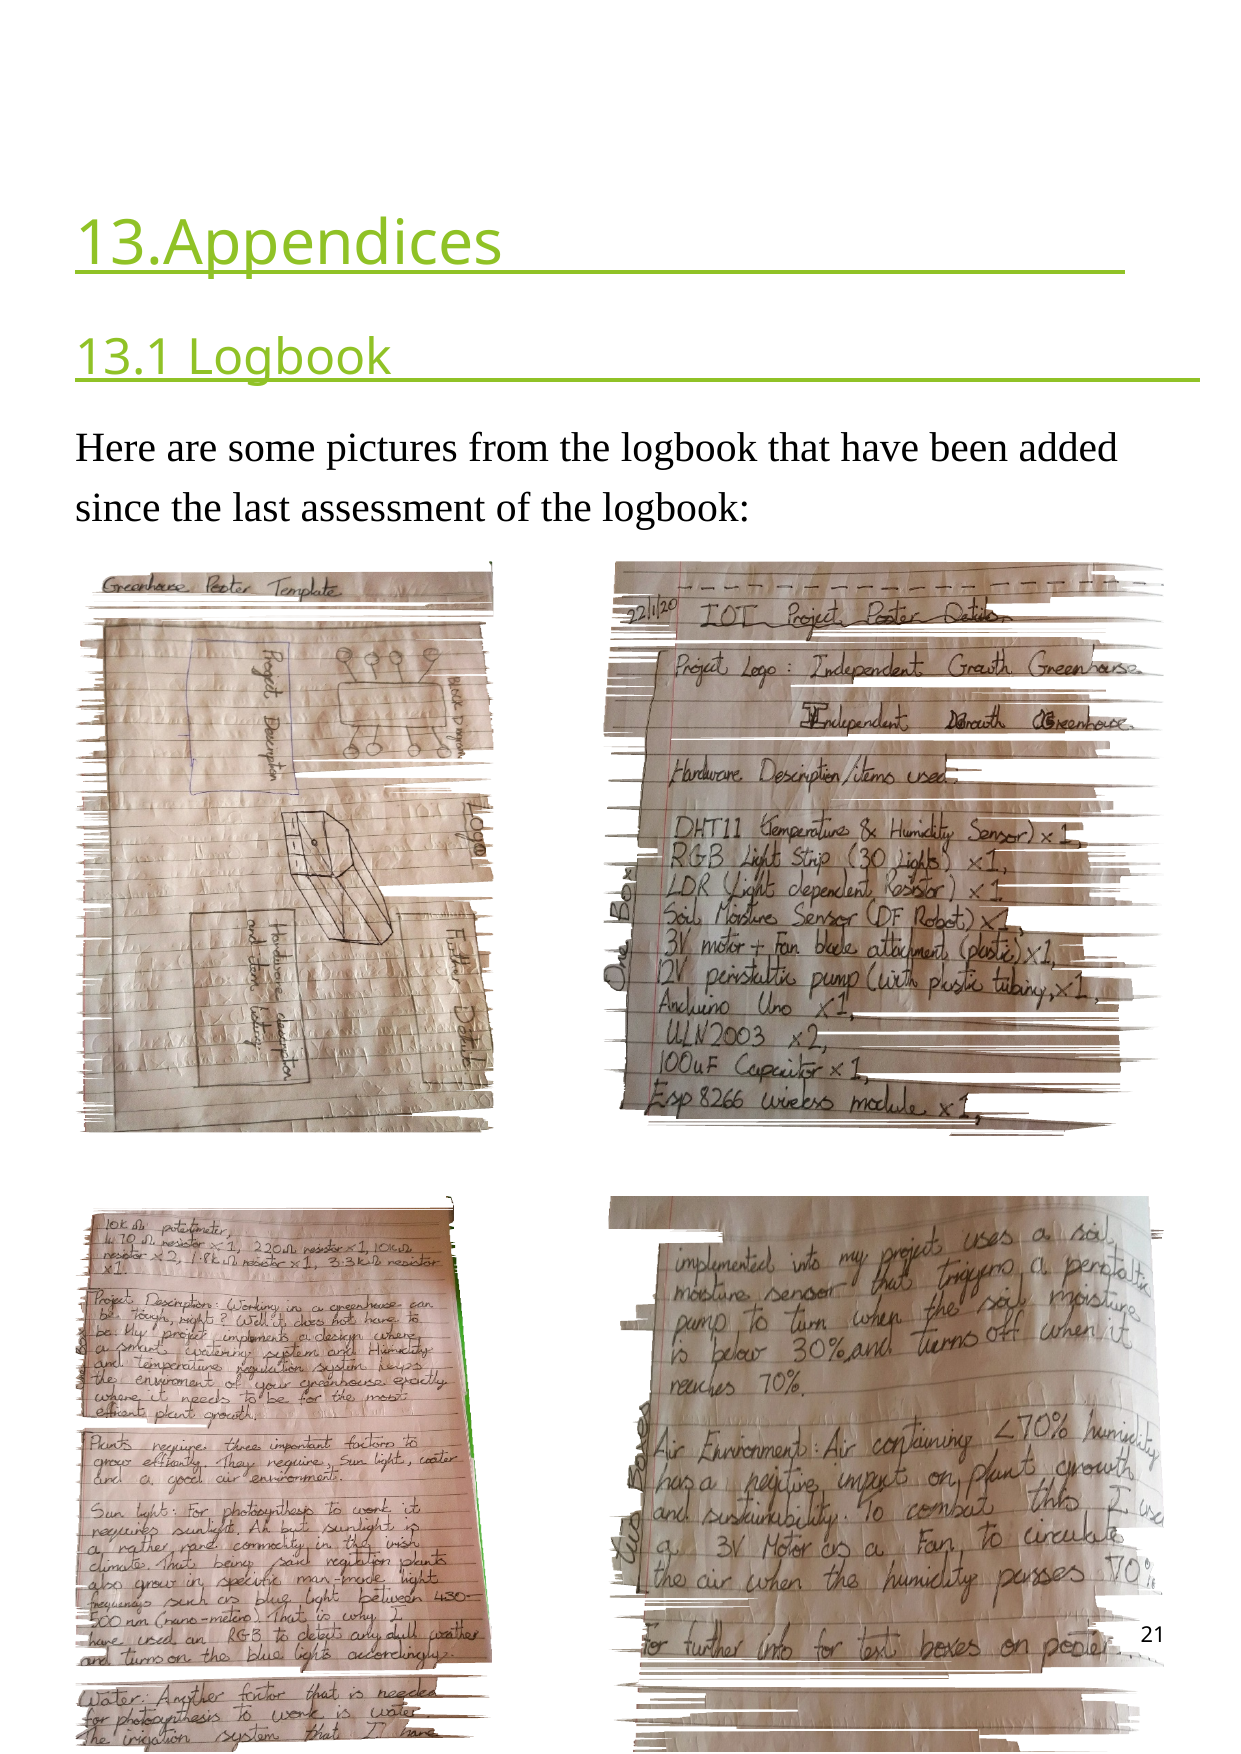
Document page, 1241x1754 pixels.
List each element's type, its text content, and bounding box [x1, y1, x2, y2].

text 13.Appendices [75, 198, 1165, 283]
text Here are some pictures from the logbook that have been added since the last assessment of the logbook: [75, 423, 1165, 531]
text [75, 382, 1165, 389]
text 13.1 Logbook [75, 321, 1165, 378]
